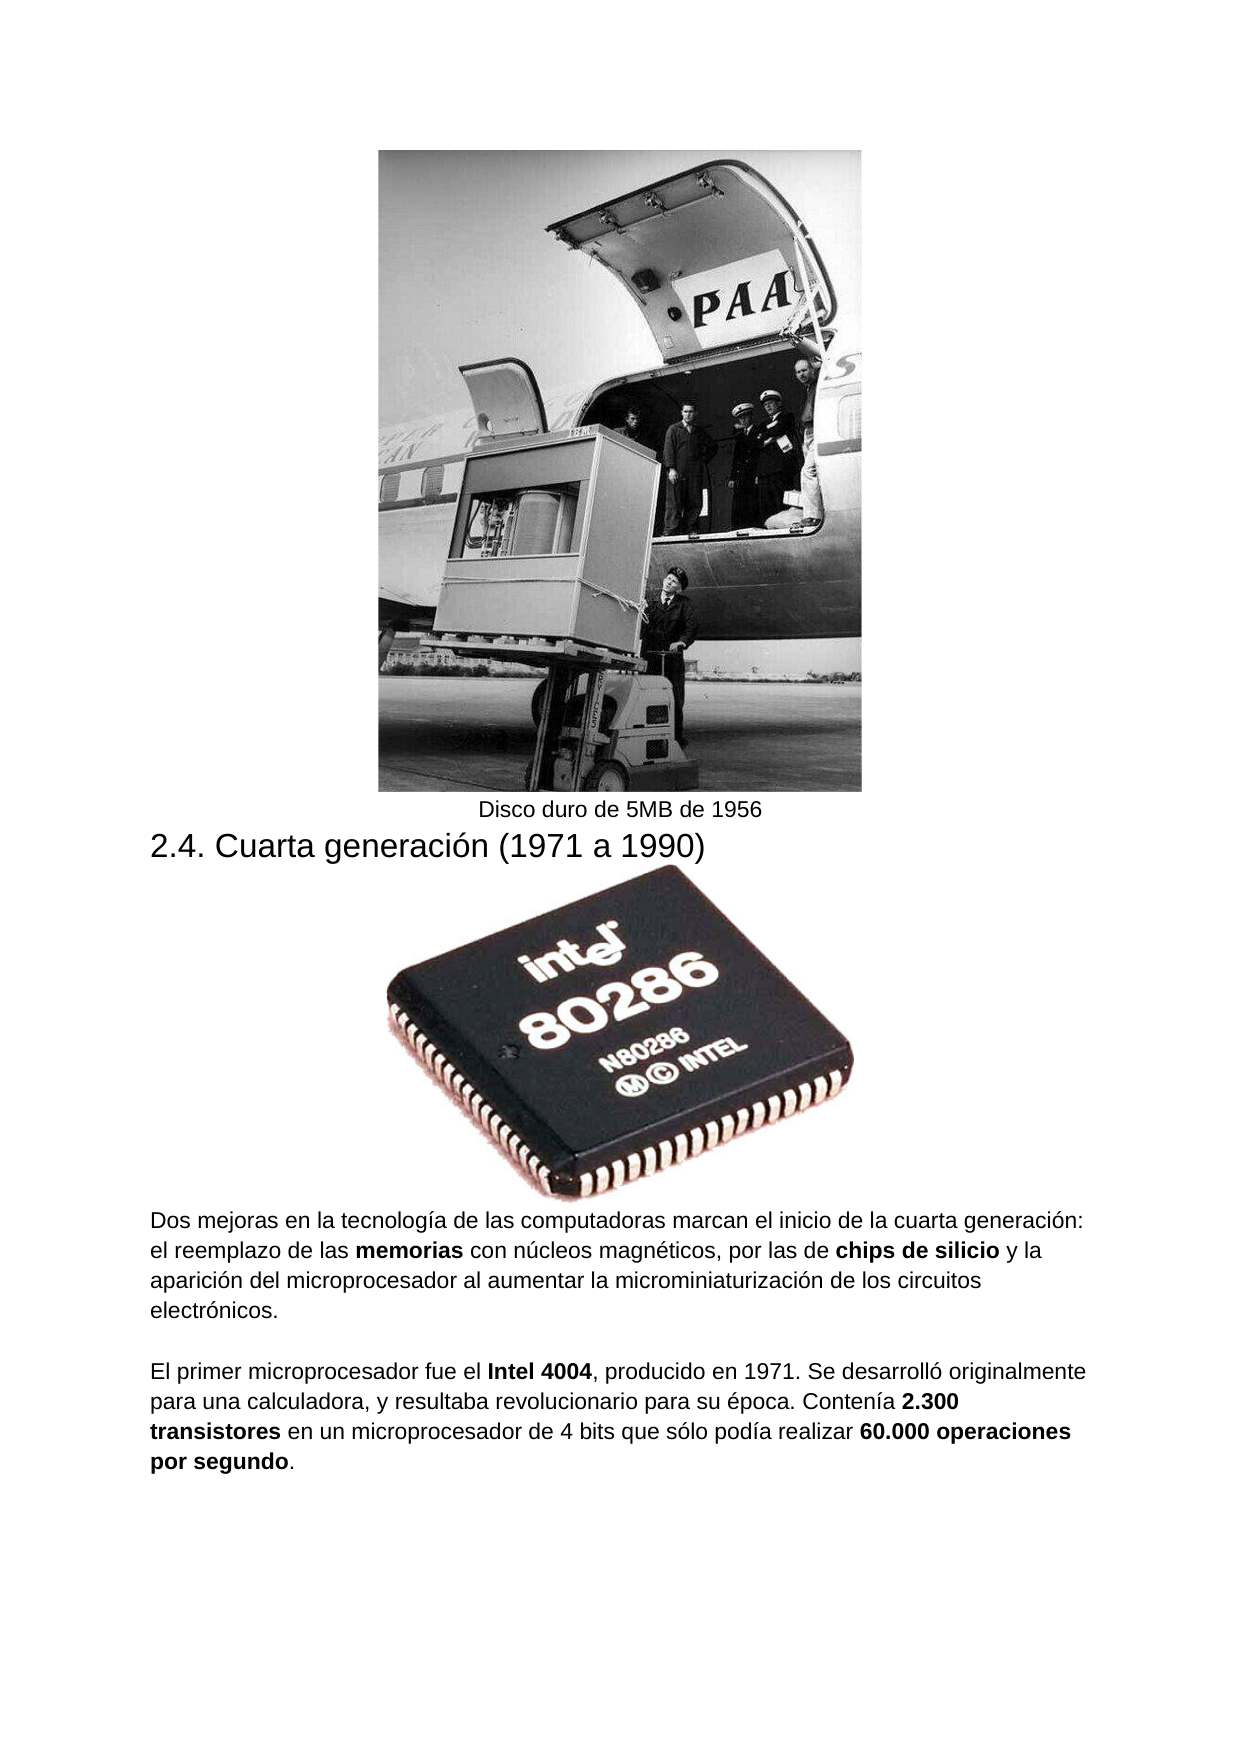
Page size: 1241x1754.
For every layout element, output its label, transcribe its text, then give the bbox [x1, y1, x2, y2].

text Disco duro de 5MB de 1956 [150, 796, 1090, 822]
subtitle 2.4. Cuarta generación (1971 a 1990) [150, 826, 1090, 864]
text Dos mejoras en la tecnología de las computadoras marcan el inicio de la cuarta generación: el reemplazo de las memorias con núcleos magnéticos, por las de chips de silicio y la aparición del microprocesador al aumentar la microminiaturización de los circuitos electrónicos. [150, 1207, 1090, 1323]
text El primer microprocesador fue el Intel 4004, producido en 1971. Se desarrolló originalmente para una calculadora, y resultaba revolucionario para su época. Contenía 2.300 transistores en un microprocesador de 4 bits que sólo podía realizar 60.000 operaciones por segundo. [150, 1358, 1090, 1474]
picture [378, 150, 862, 792]
picture [386, 864, 854, 1203]
